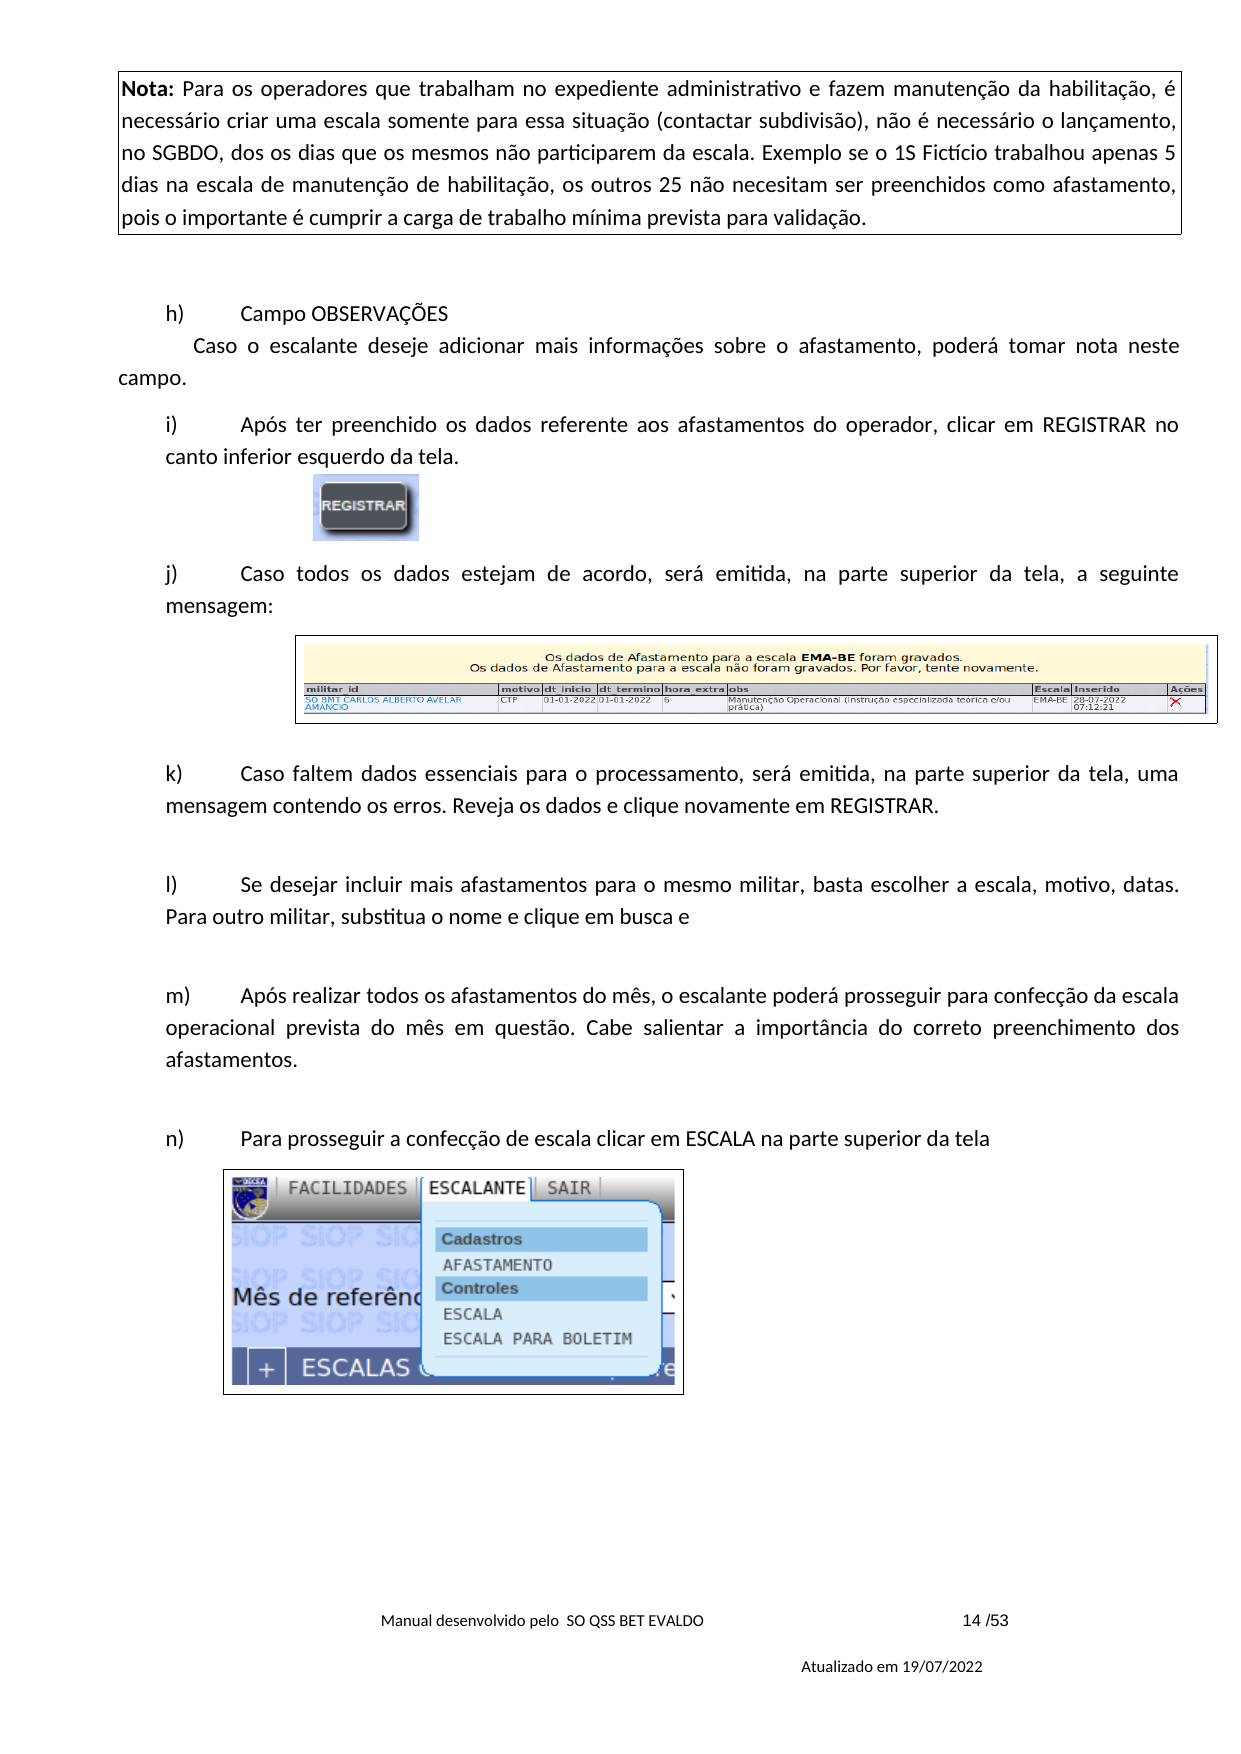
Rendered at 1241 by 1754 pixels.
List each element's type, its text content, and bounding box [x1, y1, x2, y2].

list Após realizar todos os afastamentos do mês, o escalante poderá prosseguir para confecção da escala operacional prevista do mês em questão. Cabe salientar a importância do correto preenchimento dos afastamentos. [165, 981, 1181, 1074]
picture [304, 644, 1209, 714]
list Após ter preenchido os dados referente aos afastamentos do operador, clicar em REGISTRAR no canto inferior esquerdo da tela. [165, 410, 1181, 471]
list Caso todos os dados estejam de acordo, será emitida, na parte superior da tela, a seguinte mensagem: [165, 559, 1181, 619]
text Nota: Para os operadores que trabalham no expediente administrativo e fazem manutenção da habilitação, é necessário criar uma escala somente para essa situação (contactar subdivisão), não é necessário o lançamento, no SGBDO, dos os dias que os mesmos não participarem da escala. Exemplo se o 1S Fictício trabalhou apenas 5 dias na escala de manutenção de habilitação, os outros 25 não necesitam ser preenchidos como afastamento, pois o importante é cumprir a carga de trabalho mínima prevista para validação. [119, 72, 1181, 234]
text Caso o escalante deseje adicionar mais informações sobre o afastamento, poderá tomar nota neste campo. [118, 331, 1181, 392]
picture [312, 474, 420, 541]
list Se desejar incluir mais afastamentos para o mesmo militar, basta escolher a escala, motivo, datas. Para outro militar, substitua o nome e clique em busca e [165, 870, 1181, 930]
list Para prosseguir a confecção de escala clicar em ESCALA na parte superior da tela [165, 1124, 1181, 1153]
list Campo OBSERVAÇÕES [165, 299, 1181, 327]
picture [231, 1177, 675, 1385]
list Caso faltem dados essenciais para o processamento, será emitida, na parte superior da tela, uma mensagem contendo os erros. Reveja os dados e clique novamente em REGISTRAR. [165, 759, 1181, 819]
